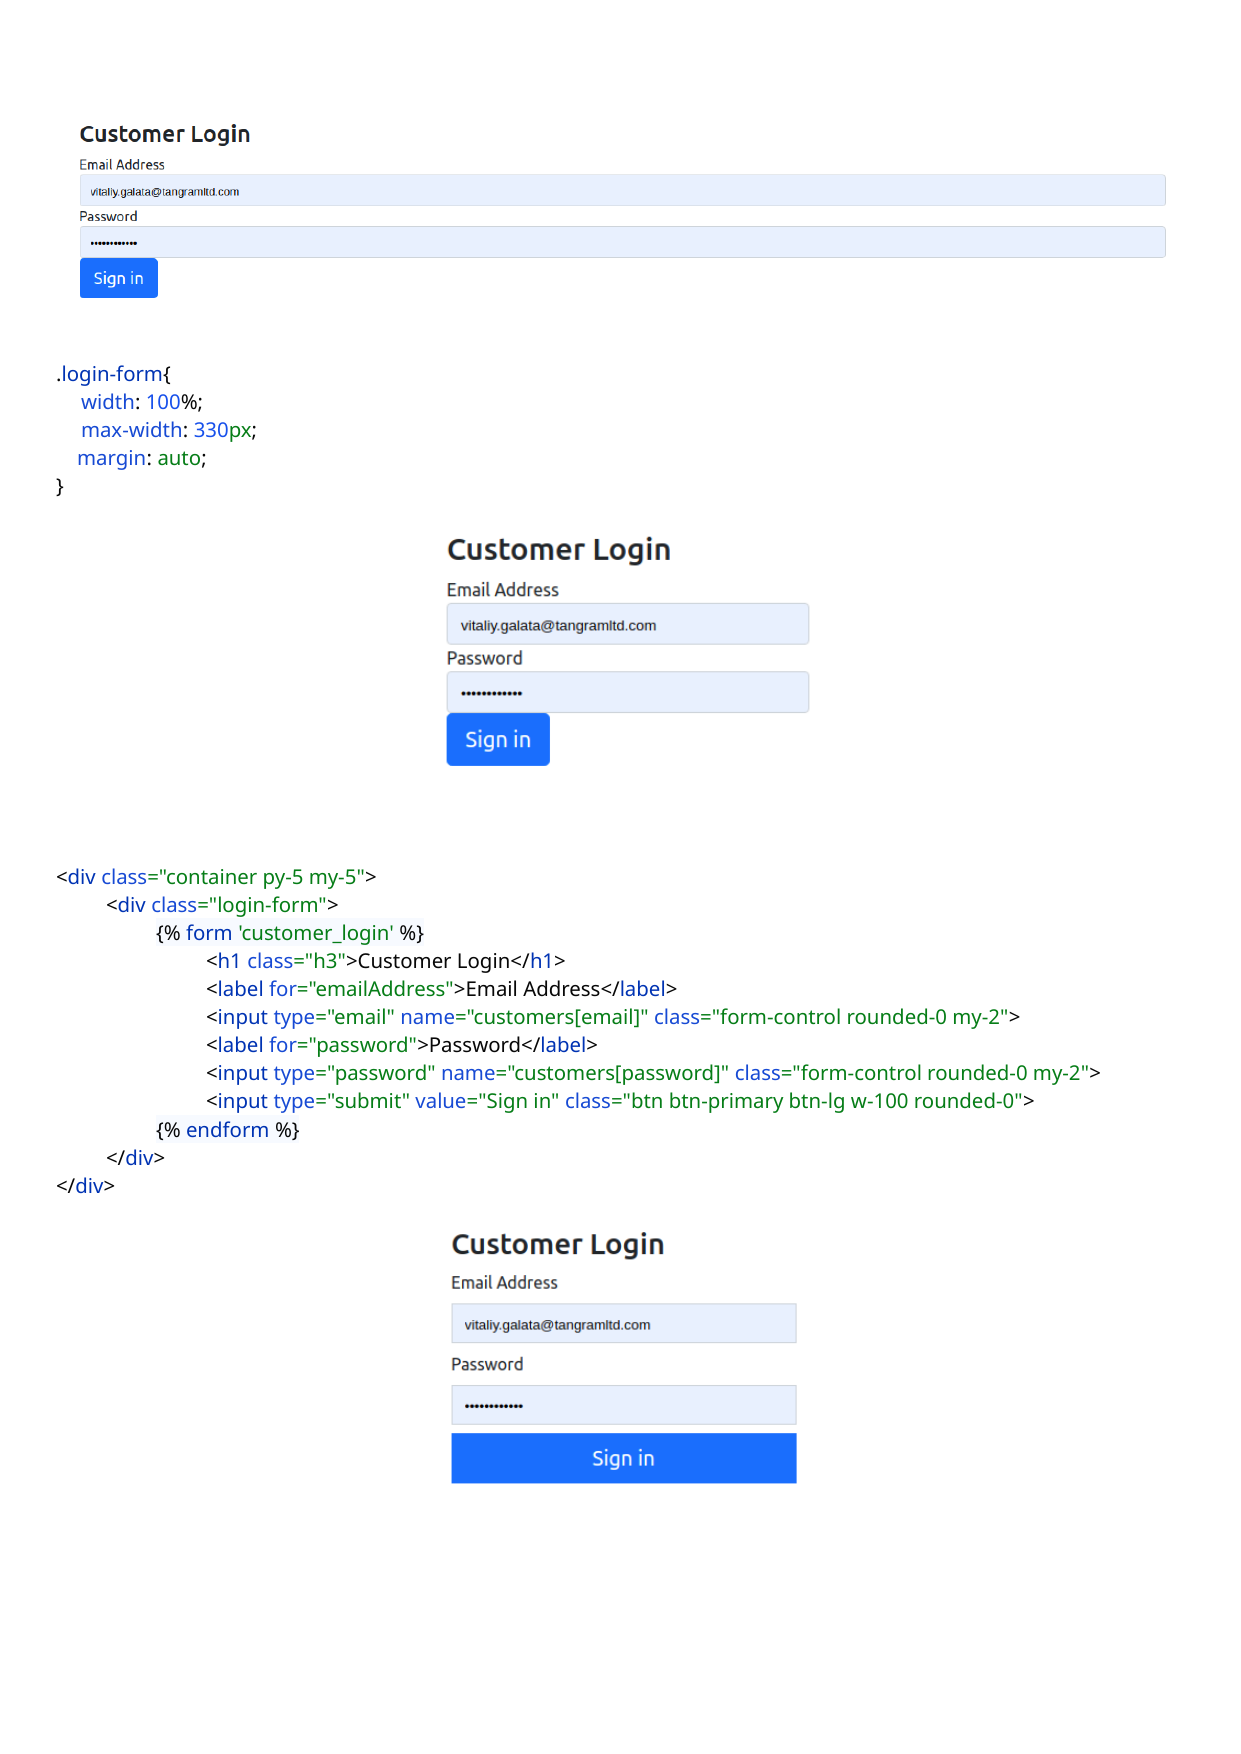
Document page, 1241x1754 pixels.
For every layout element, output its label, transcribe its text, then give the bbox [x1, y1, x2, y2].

text <label for="emailAddress">Email Address</label> [56, 974, 1187, 1003]
text width: 100%; [56, 388, 1187, 416]
text </div> [56, 1143, 1187, 1171]
picture [438, 1228, 805, 1496]
text {% form 'customer_login' %} [56, 918, 1187, 946]
text <input type="email" name="customers[email]" class="form-control rounded-0 my-2"> [56, 1003, 1187, 1031]
text max-width: 330px; [56, 416, 1187, 444]
text margin: auto; [56, 444, 1187, 472]
text {% endform %} [56, 1115, 1187, 1143]
text .login-form{ [56, 360, 1187, 388]
text <h1 class="h3">Customer Login</h1> [56, 946, 1187, 974]
picture [428, 529, 815, 777]
text <div class="login-form"> [56, 890, 1187, 918]
text <input type="submit" value="Sign in" class="btn btn-primary btn-lg w-100 rounded-0"> [56, 1087, 1187, 1115]
text <label for="password">Password</label> [56, 1031, 1187, 1059]
text } [56, 472, 1187, 499]
text </div> [56, 1171, 1187, 1199]
text <div class="container py-5 my-5"> [56, 862, 1187, 890]
picture [55, 118, 1188, 308]
text <input type="password" name="customers[password]" class="form-control rounded-0 my-2"> [56, 1059, 1187, 1087]
